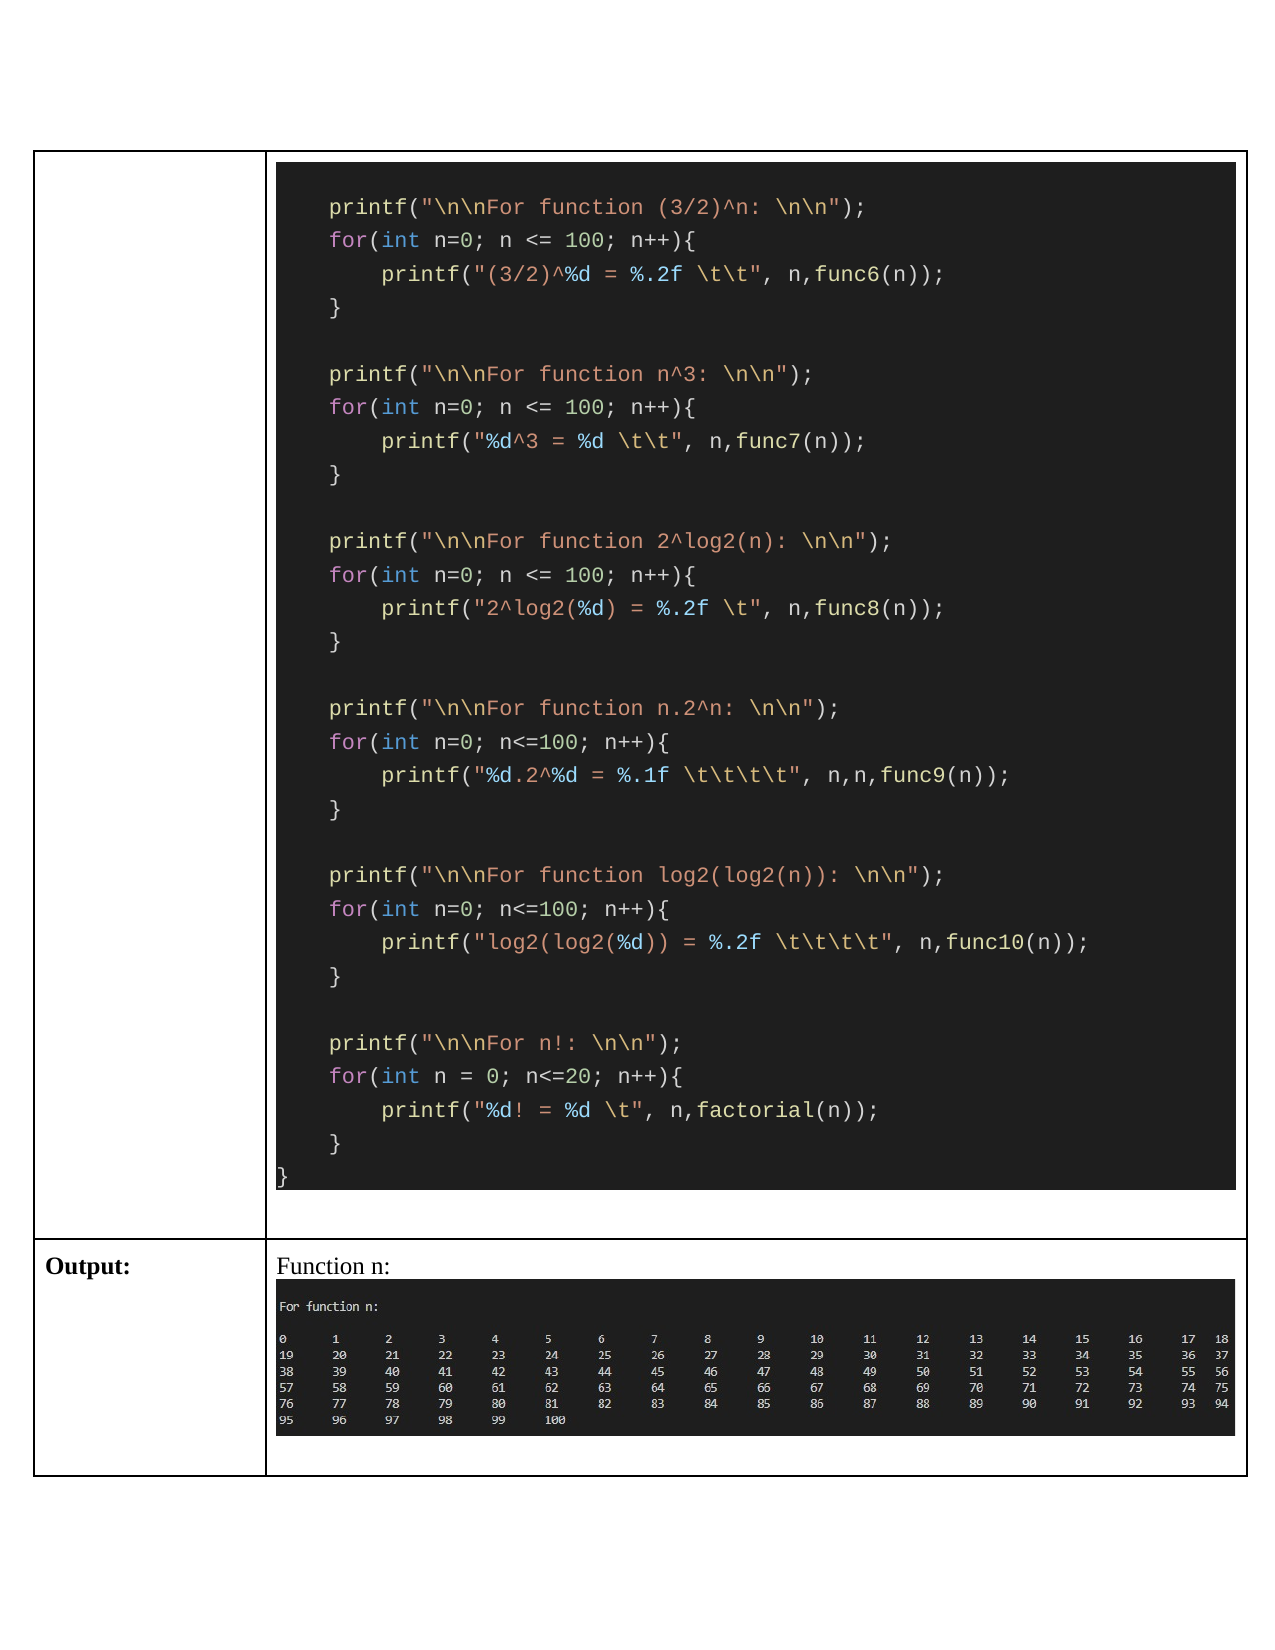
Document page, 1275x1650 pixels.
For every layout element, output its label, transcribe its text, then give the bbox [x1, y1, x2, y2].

picture [276, 1279, 1236, 1436]
table_cell Function n: [267, 1240, 1246, 1475]
table_cell [35, 152, 265, 1238]
table_cell printf("\n\nFor function (3/2)^n: \n\n"); for(int n=0; n <= 100; n++){ printf("(3/2)^%d = %.2f \t\t", n,func6(n)); } printf("\n\nFor function n^3: \n\n"); for(int n=0; n <= 100; n++){ printf("%d^3 = %d \t\t", n,func7(n)); } printf("\n\nFor function 2^log2(n): \n\n"); for(int n=0; n <= 100; n++){ printf("2^log2(%d) = %.2f \t", n,func8(n)); } printf("\n\nFor function n.2^n: \n\n"); for(int n=0; n<=100; n++){ printf("%d.2^%d = %.1f \t\t\t\t", n,n,func9(n)); } printf("\n\nFor function log2(log2(n)): \n\n"); for(int n=0; n<=100; n++){ printf("log2(log2(%d)) = %.2f \t\t\t\t", n,func10(n)); } printf("\n\nFor n!: \n\n"); for(int n = 0; n<=20; n++){ printf("%d! = %d \t", n,factorial(n)); } } [267, 152, 1246, 1238]
table_cell Output: [35, 1240, 265, 1475]
